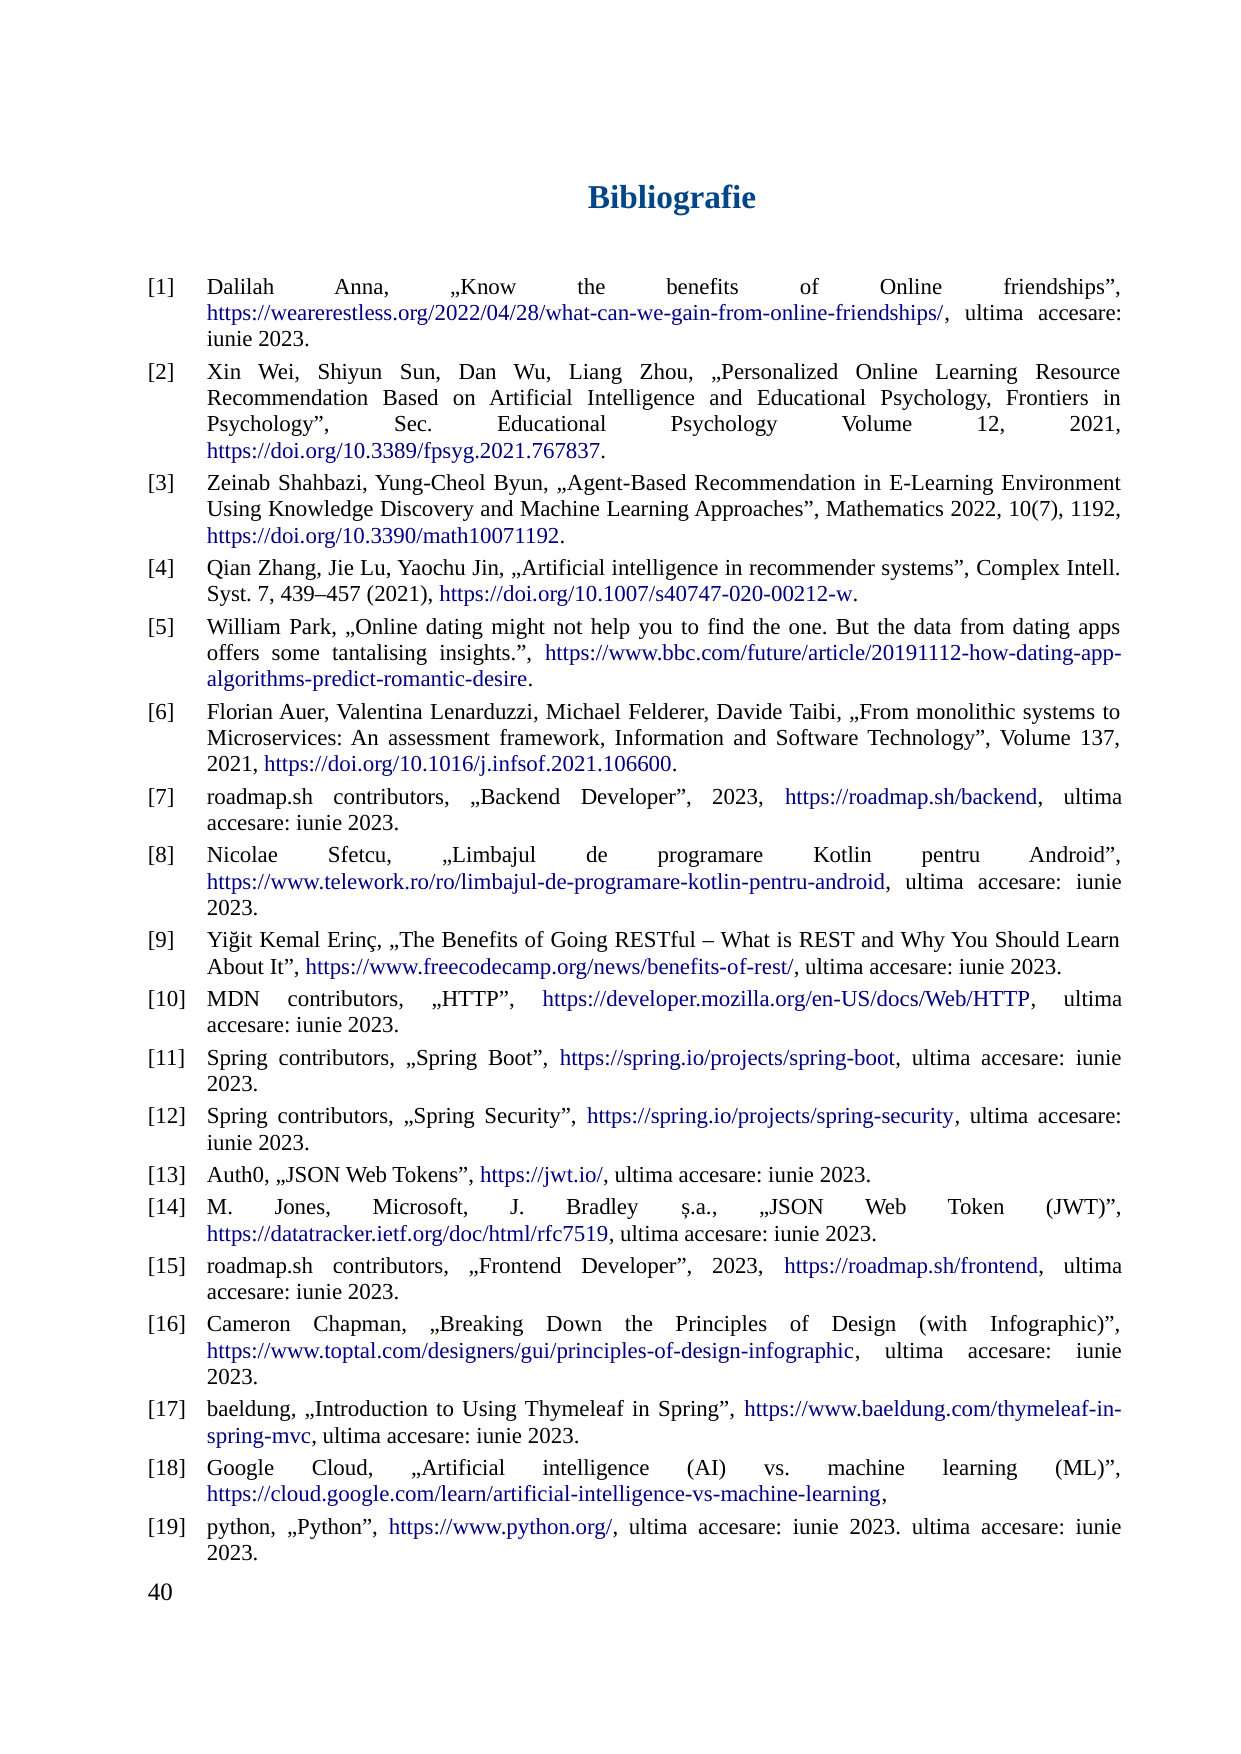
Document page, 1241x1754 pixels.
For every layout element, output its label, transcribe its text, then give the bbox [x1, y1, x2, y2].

text [2] Xin Wei, Shiyun Sun, Dan Wu, Liang Zhou, „Personalized Online Learning Resource Recommendation Based on Artificial Intelligence and Educational Psychology, Frontiers in Psychology”, Sec. Educational Psychology Volume 12, 2021, https://doi.org/10.3389/fpsyg.2021.767837. [148, 358, 1122, 463]
text [18] Google Cloud, „Artificial intelligence (AI) vs. machine learning (ML)”, https://cloud.google.com/learn/artificial-intelligence-vs-machine-learning, [148, 1454, 1122, 1507]
text [9] Yiğit Kemal Erinç, „The Benefits of Going RESTful – What is REST and Why You Should Learn About It”, https://www.freecodecamp.org/news/benefits-of-rest/, ultima accesare: iunie 2023. [148, 926, 1122, 979]
text [6] Florian Auer, Valentina Lenarduzzi, Michael Felderer, Davide Taibi, „From monolithic systems to Microservices: An assessment framework, Information and Software Technology”, Volume 137, 2021, https://doi.org/10.1016/j.infsof.2021.106600. [148, 698, 1122, 777]
text [3] Zeinab Shahbazi, Yung-Cheol Byun, „Agent-Based Recommendation in E-Learning Environment Using Knowledge Discovery and Machine Learning Approaches”, Mathematics 2022, 10(7), 1192, https://doi.org/10.3390/math10071192. [148, 469, 1122, 548]
text [5] William Park, „Online dating might not help you to find the one. But the data from dating apps offers some tantalising insights.”, https://www.bbc.com/future/article/20191112-how-dating-app-algorithms-predict-romantic-desire. [148, 613, 1122, 692]
text [16] Cameron Chapman, „Breaking Down the Principles of Design (with Infographic)”, https://www.toptal.com/designers/gui/principles-of-design-infographic, ultima accesare: iunie 2023. [148, 1311, 1122, 1389]
text [8] Nicolae Sfetcu, „Limbajul de programare Kotlin pentru Android”, https://www.telework.ro/ro/limbajul-de-programare-kotlin-pentru-android, ultima accesare: iunie 2023. [148, 841, 1122, 920]
text [10] MDN contributors, „HTTP”, https://developer.mozilla.org/en-US/docs/Web/HTTP, ultima accesare: iunie 2023. [148, 985, 1122, 1038]
text [1] Dalilah Anna, „Know the benefits of Online friendships”, https://wearerestless.org/2022/04/28/what-can-we-gain-from-online-friendships/, ultima accesare: iunie 2023. [148, 273, 1122, 352]
text [19] python, „Python”, https://www.python.org/, ultima accesare: iunie 2023. ultima accesare: iunie 2023. [148, 1513, 1122, 1566]
text [15] roadmap.sh contributors, „Frontend Developer”, 2023, https://roadmap.sh/frontend, ultima accesare: iunie 2023. [148, 1252, 1122, 1304]
text [14] M. Jones, Microsoft, J. Bradley ș.a., „JSON Web Token (JWT)”, https://datatracker.ietf.org/doc/html/rfc7519, ultima accesare: iunie 2023. [148, 1193, 1122, 1246]
text [13] Auth0, „JSON Web Tokens”, https://jwt.io/, ultima accesare: iunie 2023. [148, 1161, 1122, 1187]
text [17] baeldung, „Introduction to Using Thymeleaf in Spring”, https://www.baeldung.com/thymeleaf-in-spring-mvc, ultima accesare: iunie 2023. [148, 1396, 1122, 1448]
subtitle Bibliografie [221, 177, 1122, 215]
text [11] Spring contributors, „Spring Boot”, https://spring.io/projects/spring-boot, ultima accesare: iunie 2023. [148, 1044, 1122, 1096]
text [7] roadmap.sh contributors, „Backend Developer”, 2023, https://roadmap.sh/backend, ultima accesare: iunie 2023. [148, 783, 1122, 835]
text [12] Spring contributors, „Spring Security”, https://spring.io/projects/spring-security, ultima accesare: iunie 2023. [148, 1102, 1122, 1155]
text [4] Qian Zhang, Jie Lu, Yaochu Jin, „Artificial intelligence in recommender systems”, Complex Intell. Syst. 7, 439–457 (2021), https://doi.org/10.1007/s40747-020-00212-w. [148, 554, 1122, 607]
